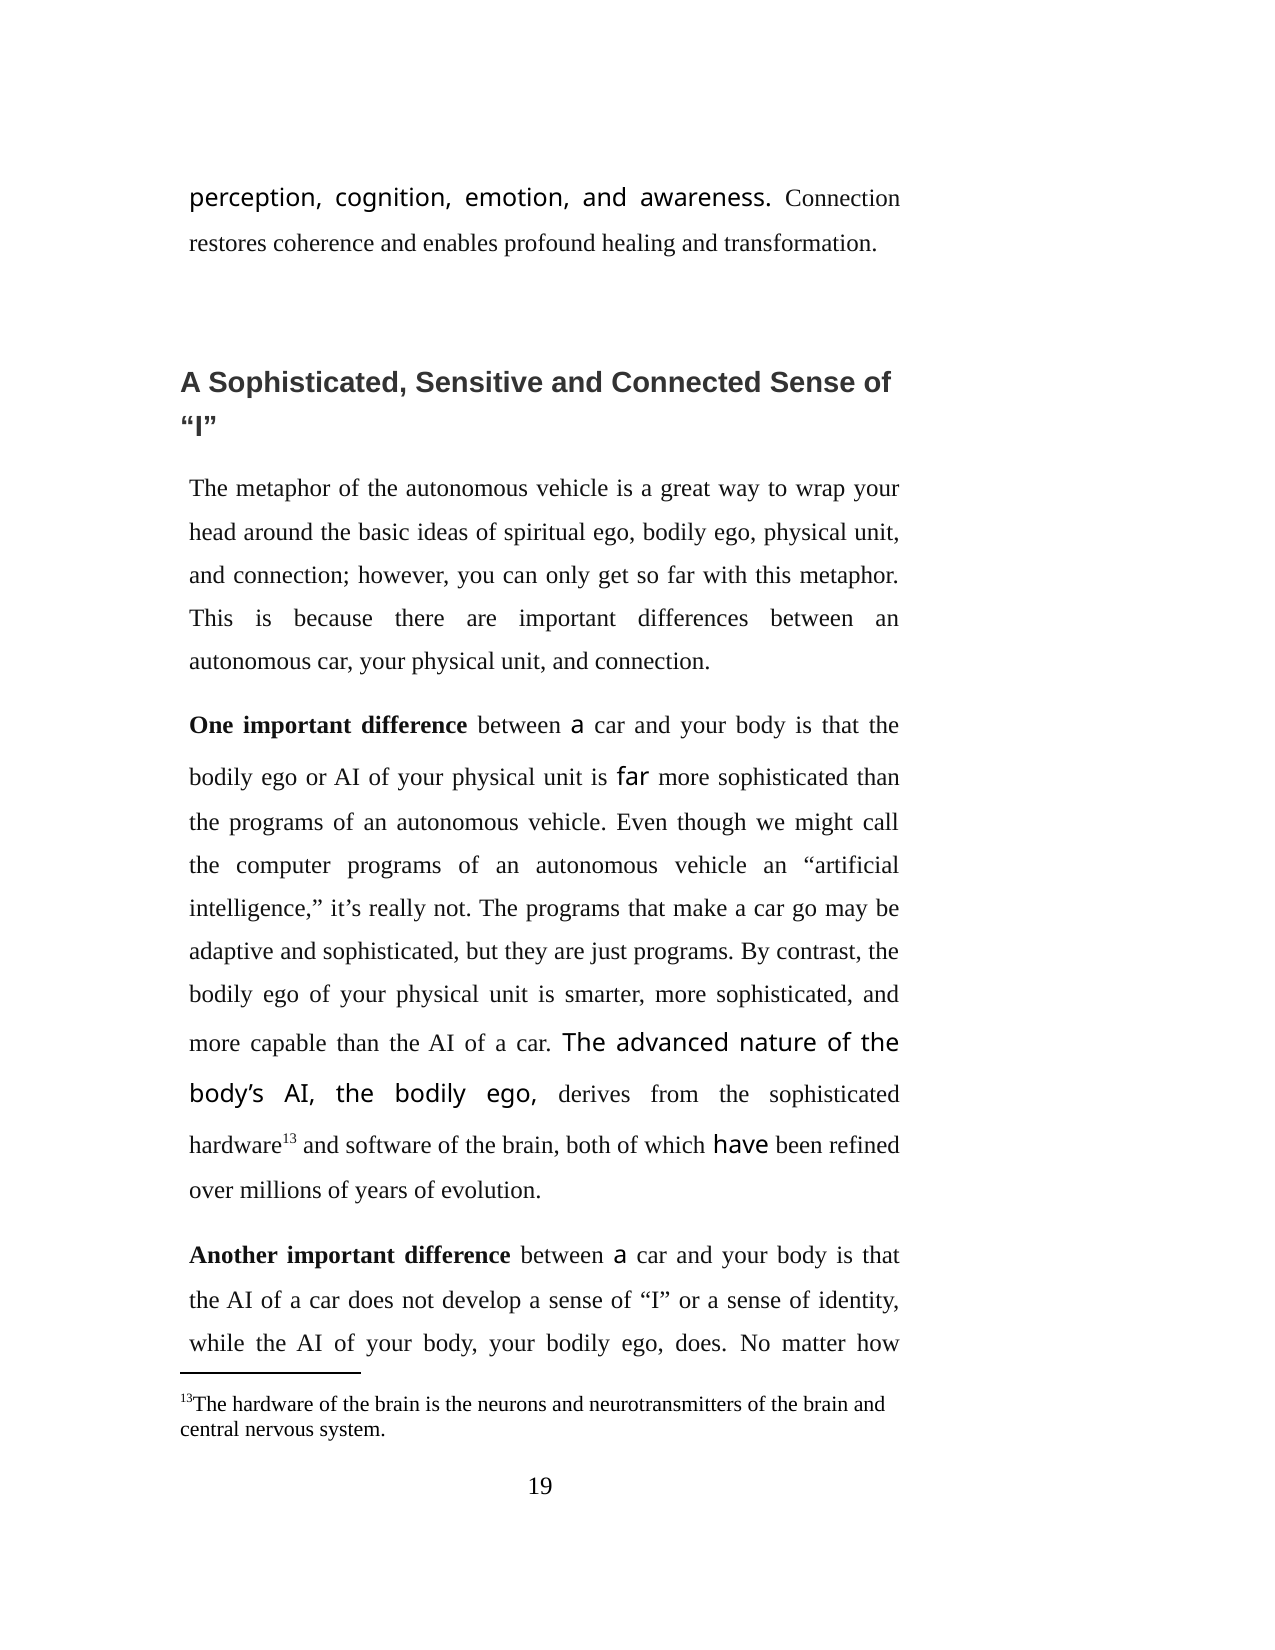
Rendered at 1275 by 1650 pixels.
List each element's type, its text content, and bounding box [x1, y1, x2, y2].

text One important difference between a car and your body is that the bodily ego or AI of your physical unit is far more sophisticated than the programs of an autonomous vehicle. Even though we might call the computer programs of an autonomous vehicle an “artificial intelligence,” it’s really not. The programs that make a car go may be adaptive and sophisticated, but they are just programs. By contrast, the bodily ego of your physical unit is smarter, more sophisticated, and more capable than the AI of a car. The advanced nature of the body’s AI, the bodily ego, derives from the sophisticated hardware and software of the brain, both of which have been refined over millions of years of evolution. [189, 707, 900, 1204]
text The metaphor of the autonomous vehicle is a great way to wrap your head around the basic ideas of spiritual ego, bodily ego, physical unit, and connection; however, you can only get so far with this metaphor. This is because there are important differences between an autonomous car, your physical unit, and connection. [189, 473, 900, 675]
text The hardware of the brain is the neurons and neurotransmitters of the brain and central nervous system. [386, 1391, 900, 1441]
subtitle A Sophisticated, Sensitive and Connected Sense of “I” [180, 366, 900, 443]
text Another important difference between a car and your body is that the AI of a car does not develop a sense of “I” or a sense of identity, while the AI of your body, your bodily ego, does. No matter how [189, 1236, 900, 1357]
text perception, cognition, emotion, and awareness. Connection restores coherence and enables profound healing and transformation. [189, 180, 900, 257]
